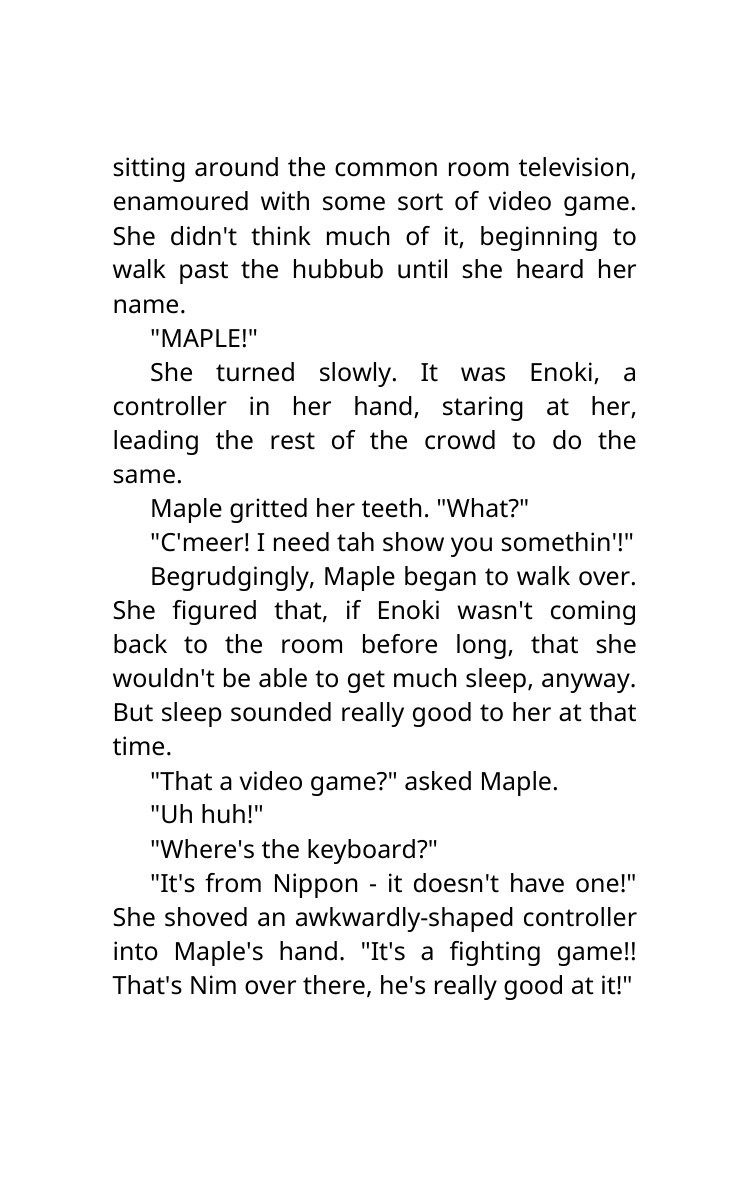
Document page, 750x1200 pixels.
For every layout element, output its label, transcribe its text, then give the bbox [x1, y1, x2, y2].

text She turned slowly. It was Enoki, a controller in her hand, staring at her, leading the rest of the crowd to do the same. [112, 354, 637, 491]
text "Uh huh!" [112, 797, 637, 831]
text "It's from Nippon - it doesn't have one!" She shoved an awkwardly-shaped controller into Maple's hand. "It's a fighting game!! That's Nim over there, he's really good at it!" [112, 865, 637, 1002]
text "That a video game?" asked Maple. [112, 763, 637, 797]
text "MAPLE!" [112, 320, 637, 354]
text "C'meer! I need tah show you somethin'!" [112, 525, 637, 559]
text Maple gritted her teeth. "What?" [112, 491, 637, 525]
text sitting around the common room television, enamoured with some sort of video game. She didn't think much of it, beginning to walk past the hubbub until she heard her name. [112, 150, 637, 320]
text Begrudgingly, Maple began to walk over. She figured that, if Enoki wasn't coming back to the room before long, that she wouldn't be able to get much sleep, anyway. But sleep sounded really good to her at that time. [112, 559, 637, 763]
text "Where's the keyboard?" [112, 831, 637, 865]
